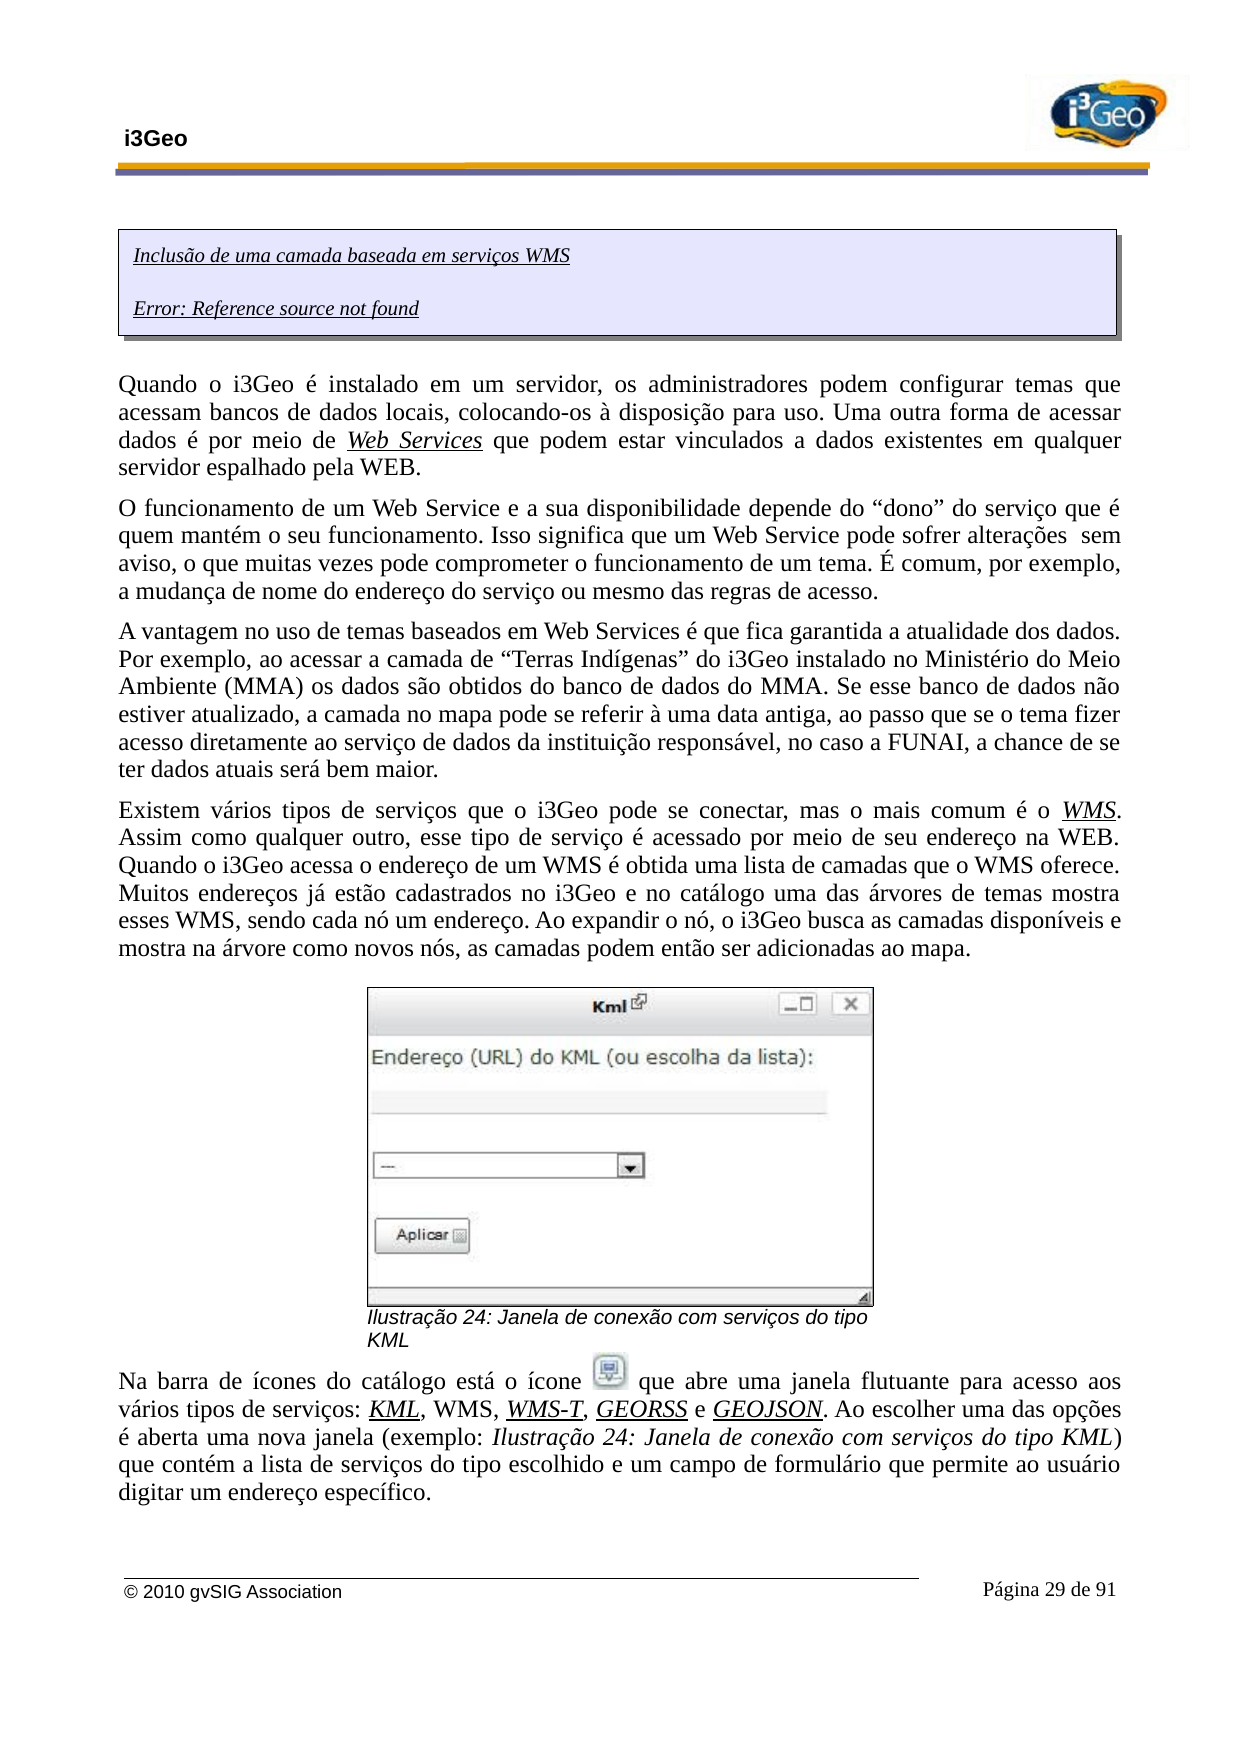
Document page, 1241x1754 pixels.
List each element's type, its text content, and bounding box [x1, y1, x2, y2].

text Quando o i3Geo é instalado em um servidor, os administradores podem configurar temas que acessam bancos de dados locais, colocando-os à disposição para uso. Uma outra forma de acessar dados é por meio de Web Services que podem estar vinculados a dados existentes em qualquer servidor espalhado pela WEB. [118, 370, 1122, 481]
text Erro: Origem da referência não encontrada [119, 282, 1116, 335]
text Na barra de ícones do catálogo está o ícone que abre uma janela flutuante para acesso aos vários tipos de serviços: KML, WMS, WMS-T, GEORSS e GEOJSON. Ao escolher uma das opções é aberta uma nova janela (exemplo: Ilustração 24: Janela de conexão com serviços do tipo KML) que contém a lista de serviços do tipo escolhido e um campo de formulário que permite ao usuário digitar um endereço específico. [118, 974, 1122, 1506]
text Ilustração 24: Janela de conexão com serviços do tipo KML [367, 1307, 873, 1352]
picture [1025, 74, 1191, 151]
picture [592, 1352, 629, 1390]
picture [368, 988, 873, 1306]
text Existem vários tipos de serviços que o i3Geo pode se conectar, mas o mais comum é o WMS. Assim como qualquer outro, esse tipo de serviço é acessado por meio de seu endereço na WEB. Quando o i3Geo acessa o endereço de um WMS é obtida uma lista de camadas que o WMS oferece. Muitos endereços já estão cadastrados no i3Geo e no catálogo uma das árvores de temas mostra esses WMS, sendo cada nó um endereço. Ao expandir o nó, o i3Geo busca as camadas disponíveis e mostra na árvore como novos nós, as camadas podem então ser adicionadas ao mapa. [118, 796, 1122, 962]
text Inclusão de uma camada baseada em serviços WMS [119, 230, 1116, 267]
text O funcionamento de um Web Service e a sua disponibilidade depende do “dono” do serviço que é quem mantém o seu funcionamento. Isso significa que um Web Service pode sofrer alterações sem aviso, o que muitas vezes pode comprometer o funcionamento de um tema. É comum, por exemplo, a mudança de nome do endereço do serviço ou mesmo das regras de acesso. [118, 494, 1122, 604]
text A vantagem no uso de temas baseados em Web Services é que fica garantida a atualidade dos dados. Por exemplo, ao acessar a camada de “Terras Indígenas” do i3Geo instalado no Ministério do Meio Ambiente (MMA) os dados são obtidos do banco de dados do MMA. Se esse banco de dados não estiver atualizado, a camada no mapa pode se referir à uma data antiga, ao passo que se o tema fizer acesso diretamente ao serviço de dados da instituição responsável, no caso a FUNAI, a chance de se ter dados atuais será bem maior. [118, 617, 1122, 783]
